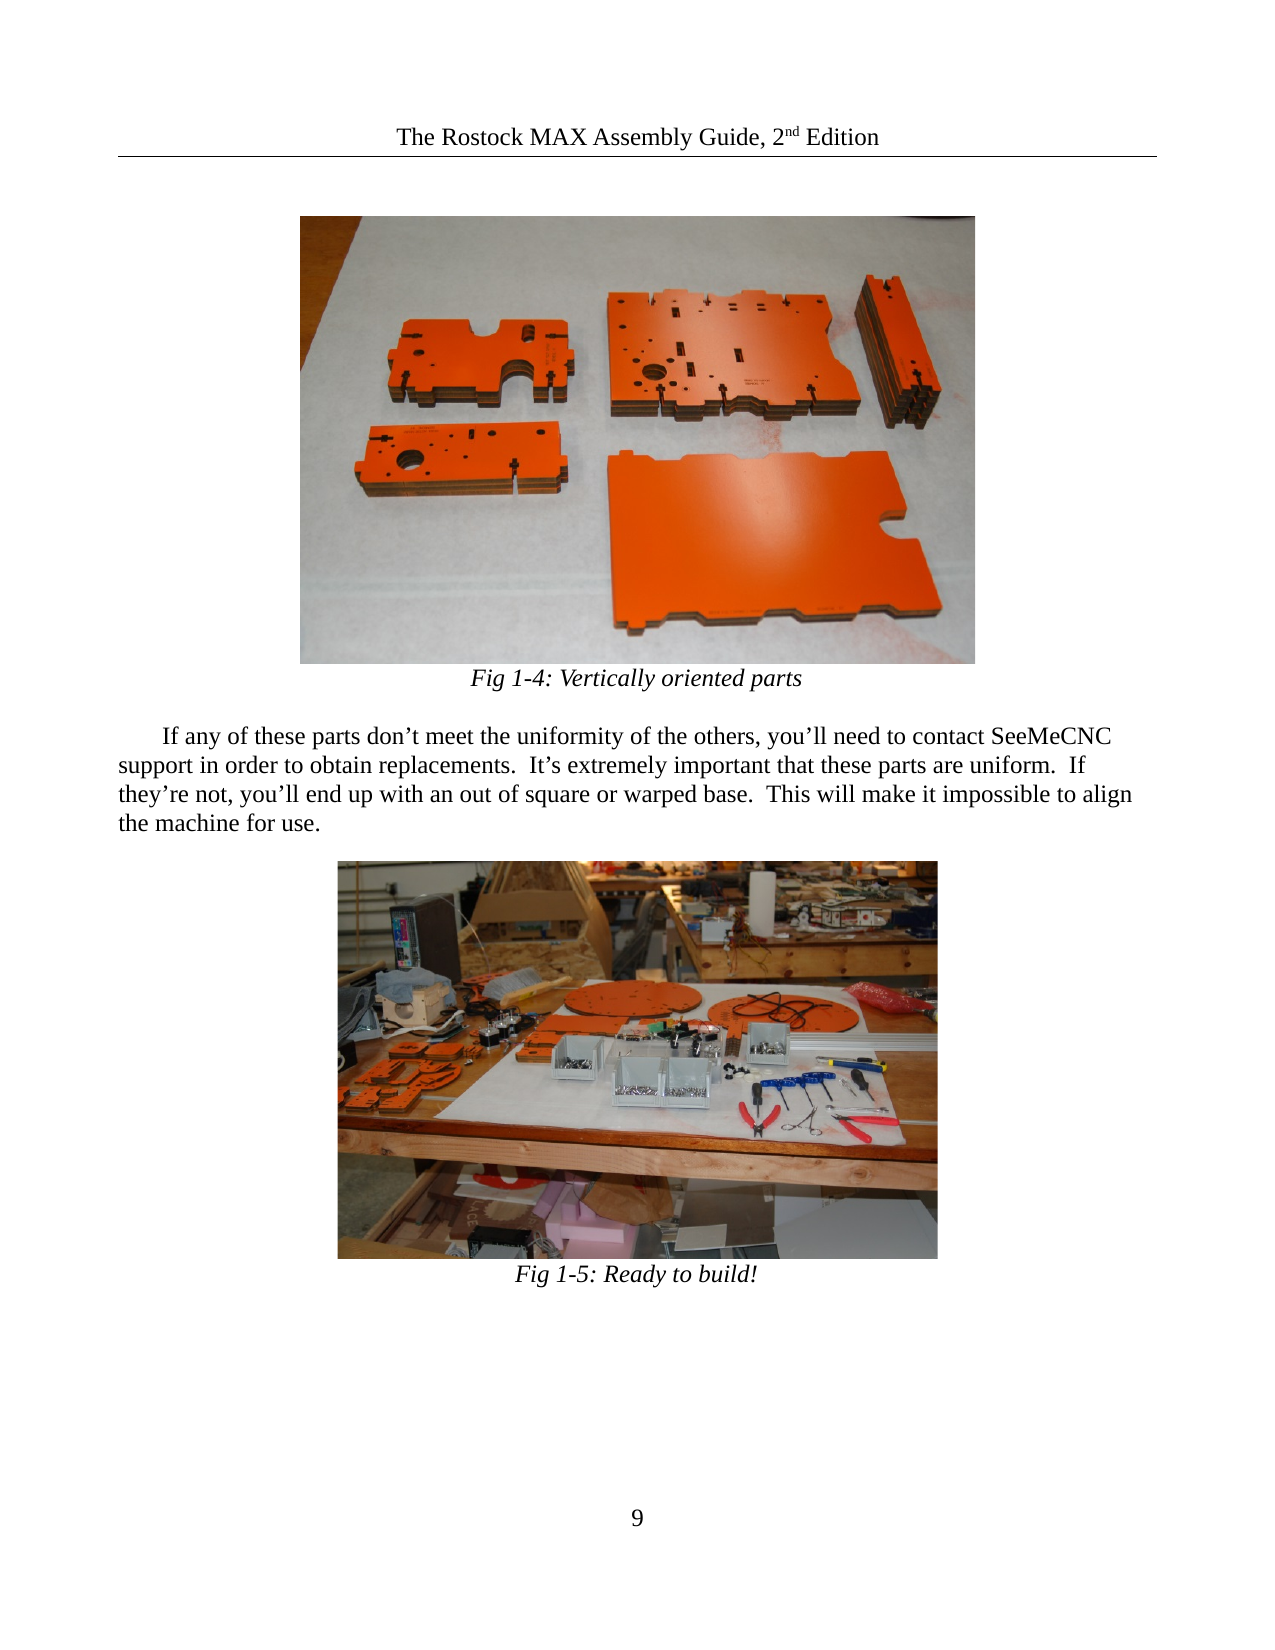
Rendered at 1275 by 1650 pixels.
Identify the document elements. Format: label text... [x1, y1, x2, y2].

text If any of these parts don’t meet the uniformity of the others, you’ll need to contact SeeMeCNC support in order to obtain replacements. It’s extremely important that these parts are uniform. If they’re not, you’ll end up with an out of square or warped base. This will make it impossible to align the machine for use. [118, 721, 1157, 836]
text Fig 1-4: Vertically oriented parts [300, 664, 975, 692]
picture [300, 216, 976, 664]
text Fig 1-5: Ready to build! [337, 1259, 937, 1288]
picture [337, 861, 938, 1259]
